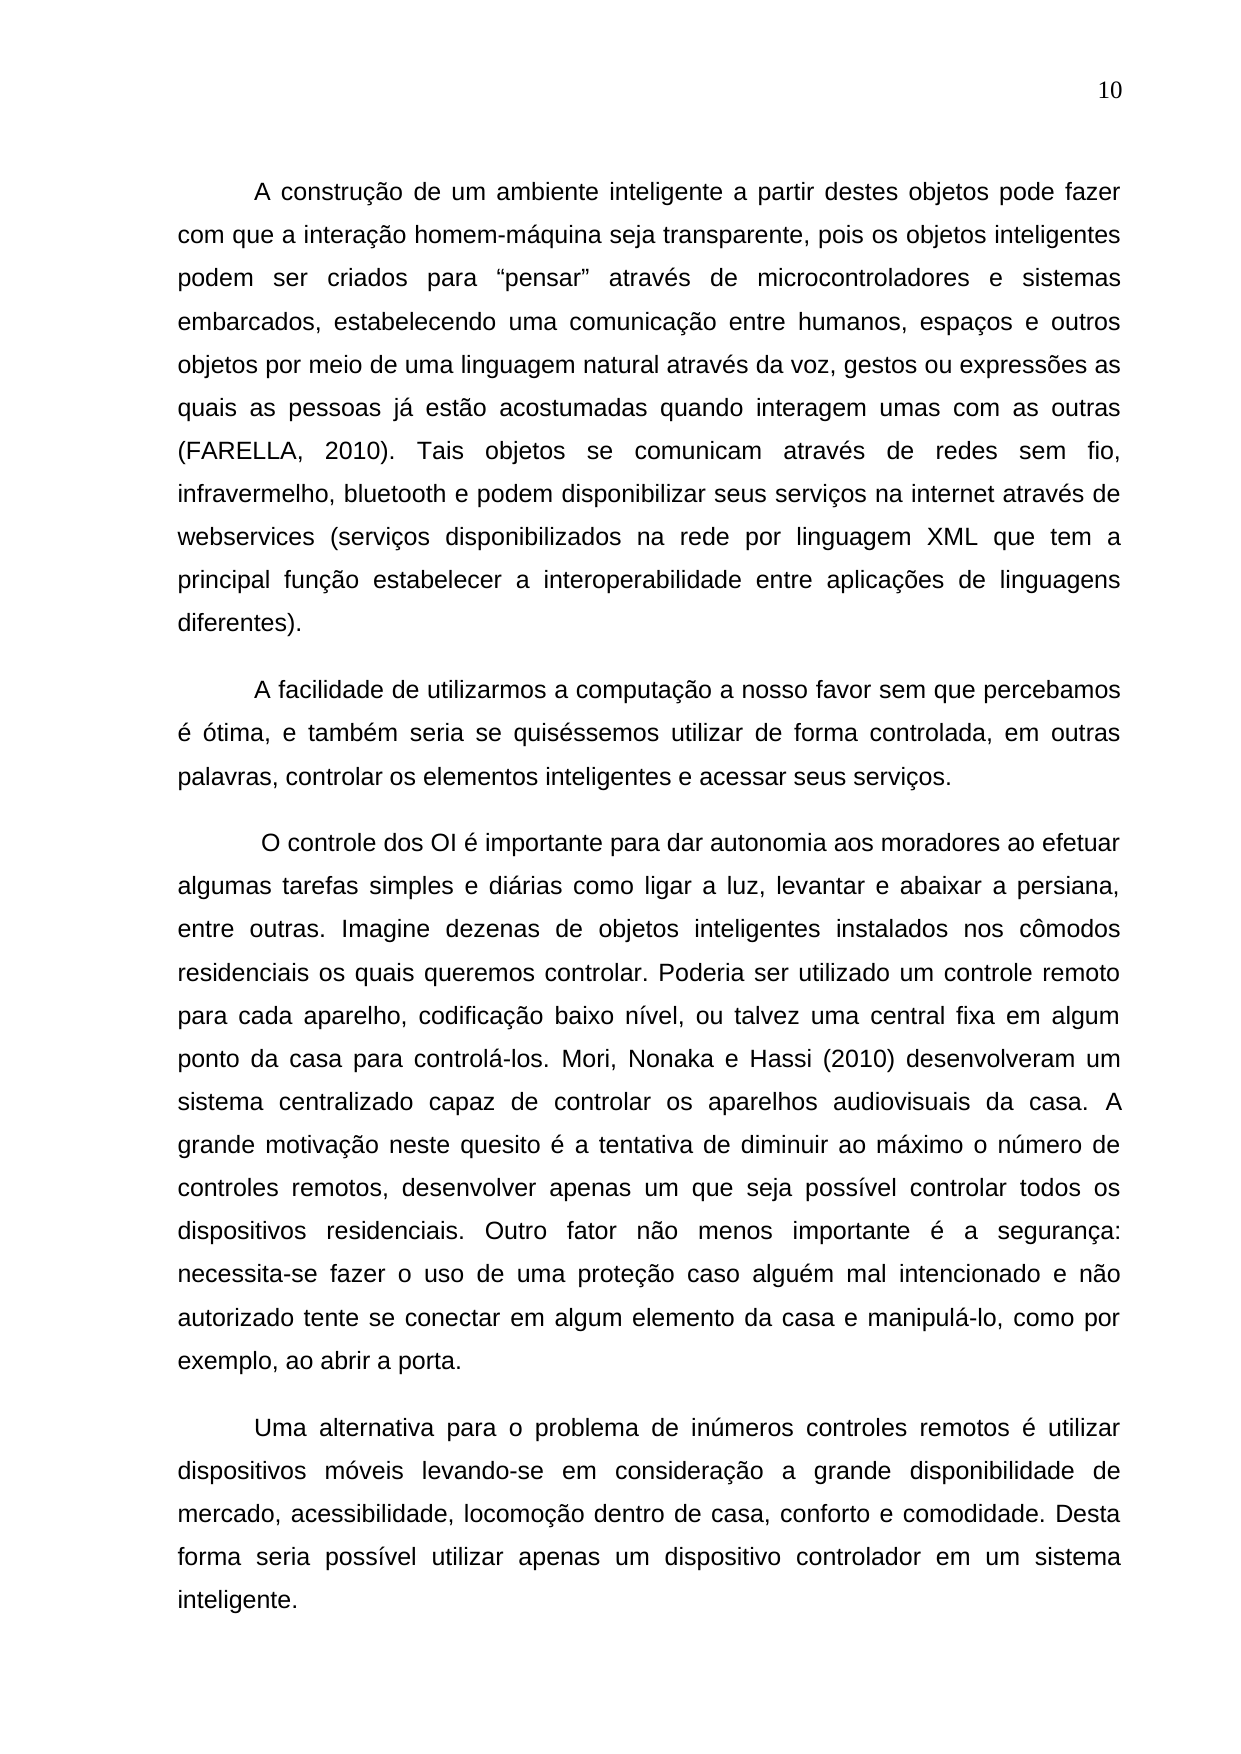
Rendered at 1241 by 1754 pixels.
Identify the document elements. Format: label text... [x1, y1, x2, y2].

text A facilidade de utilizarmos a computação a nosso favor sem que percebamos é ótima, e também seria se quiséssemos utilizar de forma controlada, em outras palavras, controlar os elementos inteligentes e acessar seus serviços. [177, 675, 1122, 790]
text O controle dos OI é importante para dar autonomia aos moradores ao efetuar algumas tarefas simples e diárias como ligar a luz, levantar e abaixar a persiana, entre outras. Imagine dezenas de objetos inteligentes instalados nos cômodos residenciais os quais queremos controlar. Poderia ser utilizado um controle remoto para cada aparelho, codificação baixo nível, ou talvez uma central fixa em algum ponto da casa para controlá-los. Mori, Nonaka e Hassi (2010) desenvolveram um sistema centralizado capaz de controlar os aparelhos audiovisuais da casa. A grande motivação neste quesito é a tentativa de diminuir ao máximo o número de controles remotos, desenvolver apenas um que seja possível controlar todos os dispositivos residenciais. Outro fator não menos importante é a segurança: necessita-se fazer o uso de uma proteção caso alguém mal intencionado e não autorizado tente se conectar em algum elemento da casa e manipulá-lo, como por exemplo, ao abrir a porta. [177, 828, 1122, 1374]
text A construção de um ambiente inteligente a partir destes objetos pode fazer com que a interação homem-máquina seja transparente, pois os objetos inteligentes podem ser criados para “pensar” através de microcontroladores e sistemas embarcados, estabelecendo uma comunicação entre humanos, espaços e outros objetos por meio de uma linguagem natural através da voz, gestos ou expressões as quais as pessoas já estão acostumadas quando interagem umas com as outras (FARELLA, 2010). Tais objetos se comunicam através de redes sem fio, infravermelho, bluetooth e podem disponibilizar seus serviços na internet através de webservices (serviços disponibilizados na rede por linguagem XML que tem a principal função estabelecer a interoperabilidade entre aplicações de linguagens diferentes). [177, 177, 1122, 637]
text Uma alternativa para o problema de inúmeros controles remotos é utilizar dispositivos móveis levando-se em consideração a grande disponibilidade de mercado, acessibilidade, locomoção dentro de casa, conforto e comodidade. Desta forma seria possível utilizar apenas um dispositivo controlador em um sistema inteligente. [177, 1412, 1122, 1614]
